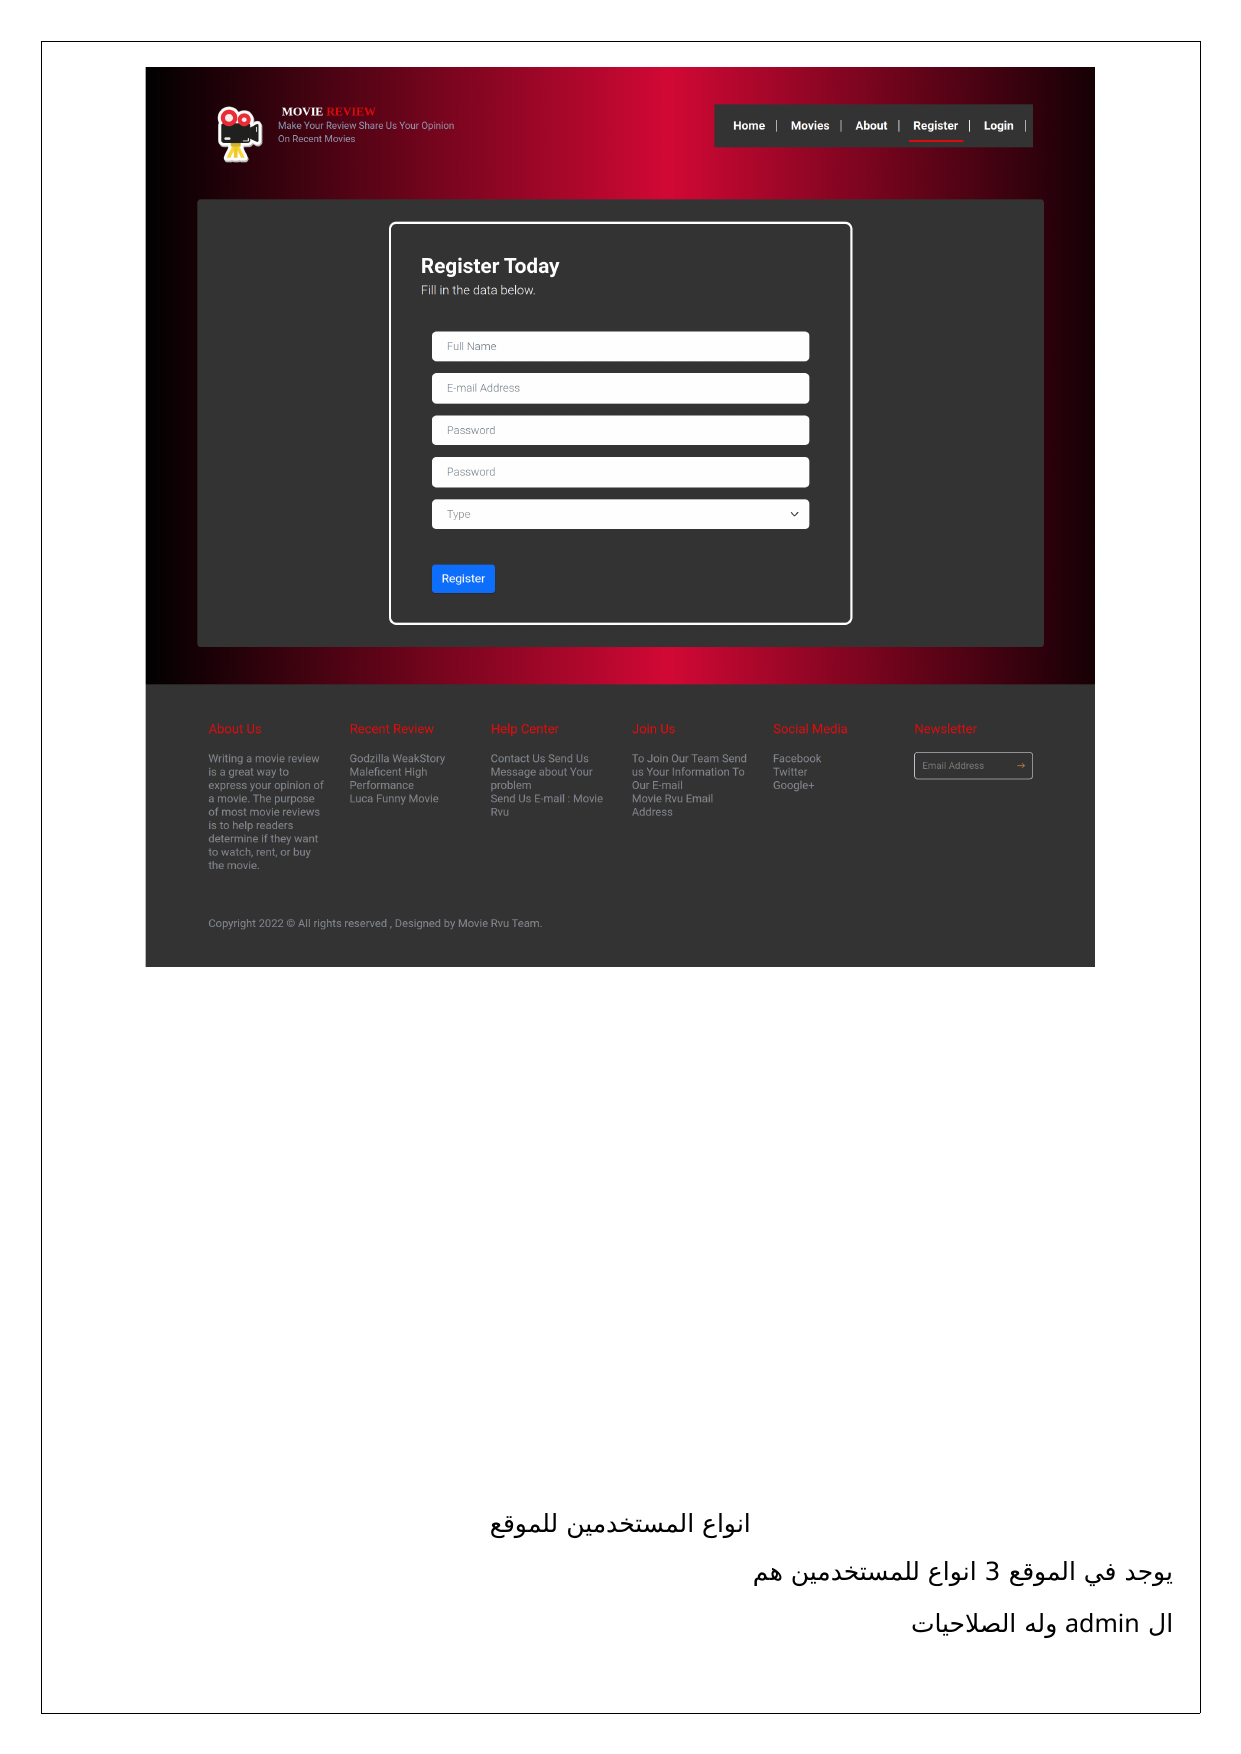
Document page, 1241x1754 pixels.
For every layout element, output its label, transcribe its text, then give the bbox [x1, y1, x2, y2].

picture [145, 67, 1095, 967]
text انواع المستخدمين للموقع [68, 1509, 1173, 1538]
text يوجد في الموقع 3 انواع للمستخدمين هم [68, 1557, 1173, 1586]
text ال admin وله الصلاحيات [68, 1605, 1173, 1639]
